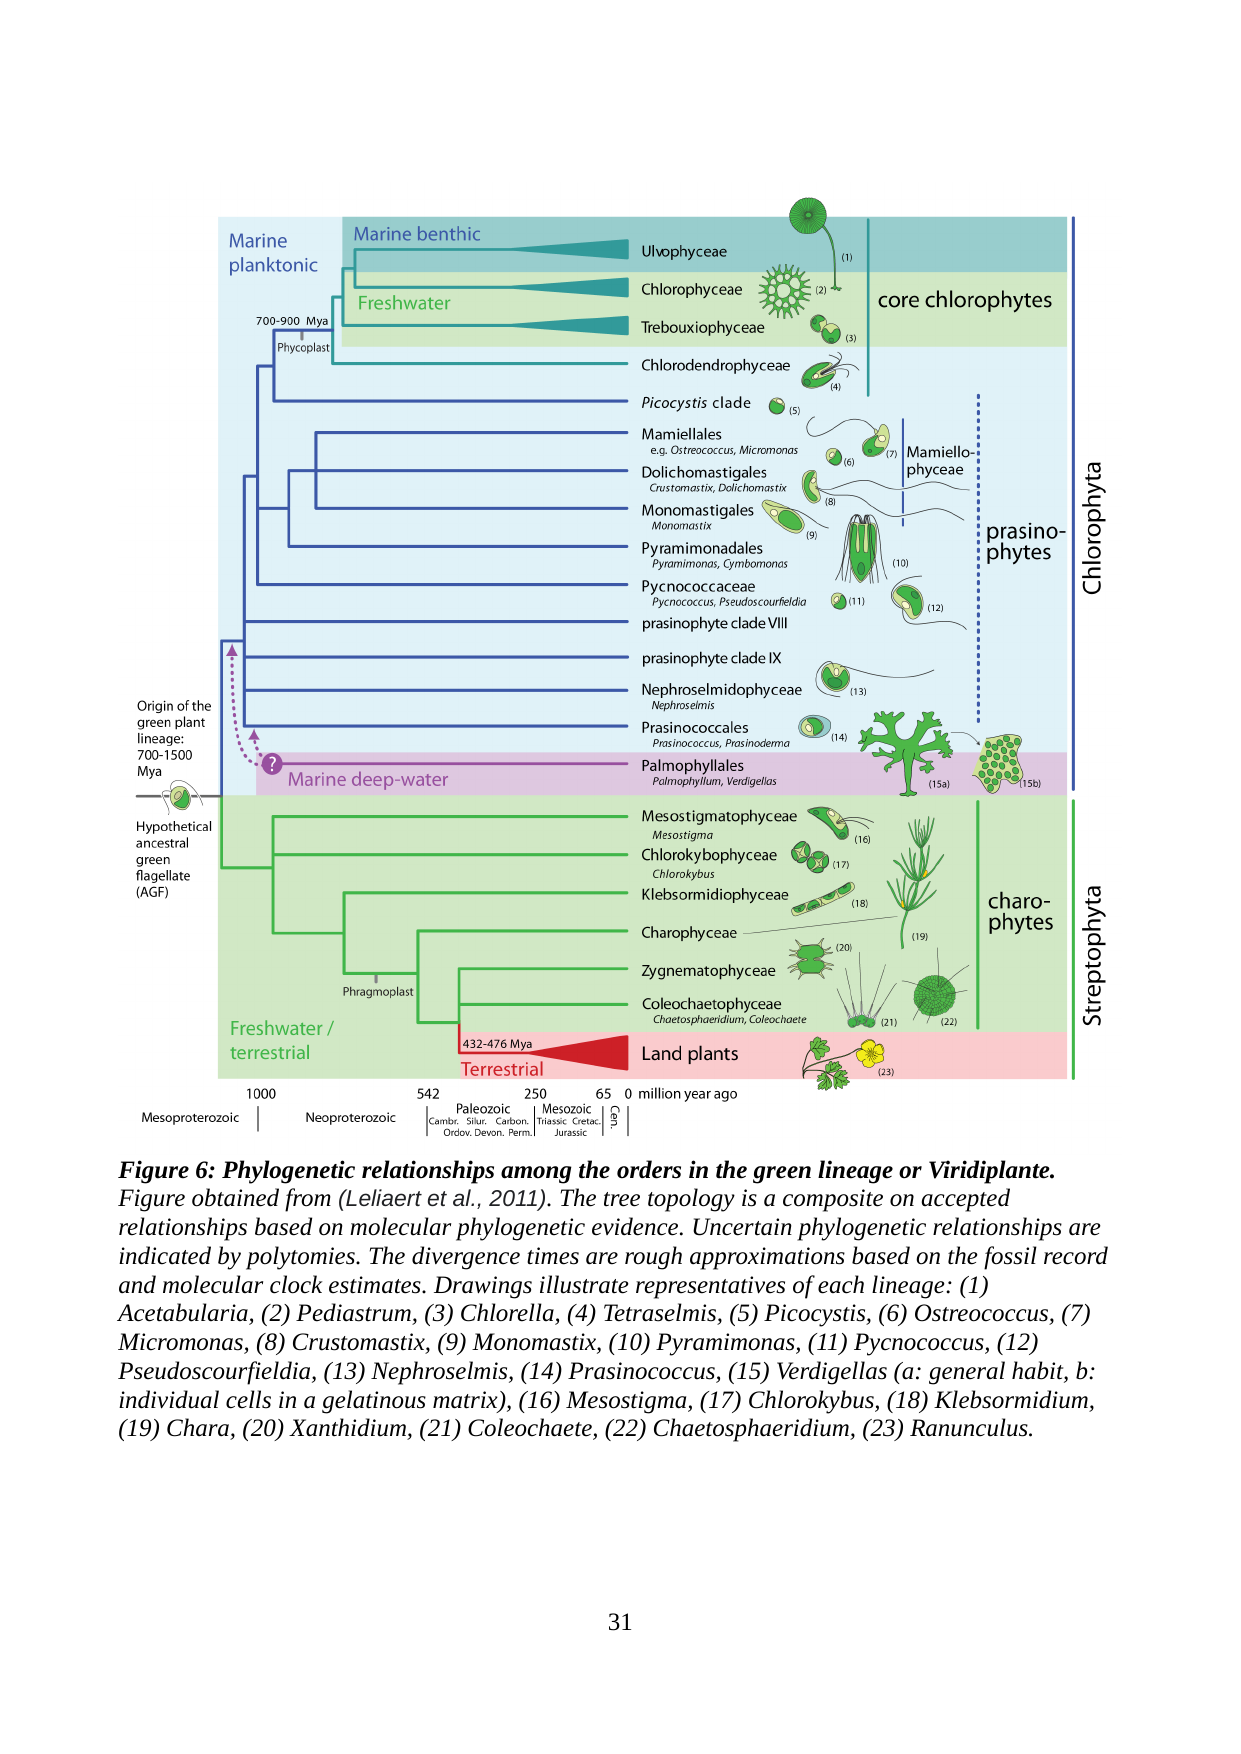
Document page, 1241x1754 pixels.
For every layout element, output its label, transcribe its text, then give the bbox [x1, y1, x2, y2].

picture [118, 182, 1123, 1155]
text Figure 6: Phylogenetic relationships among the orders in the green lineage or Viridiplante. Figure obtained from (Leliaert et al., 2011)⁠. The tree topology is a composite on accepted relationships based on molecular phylogenetic evidence. Uncertain phylogenetic relationships are indicated by polytomies. The divergence times are rough approximations based on the fossil record and molecular clock estimates. Drawings illustrate representatives of each lineage: (1) Acetabularia, (2) Pediastrum, (3) Chlorella, (4) Tetraselmis, (5) Picocystis, (6) Ostreococcus, (7) Micromonas, (8) Crustomastix, (9) Monomastix, (10) Pyramimonas, (11) Pycnococcus, (12) Pseudoscourfieldia, (13) Nephroselmis, (14) Prasinococcus, (15) Verdigellas (a: general habit, b: individual cells in a gelatinous matrix), (16) Mesostigma, (17) Chlorokybus, (18) Klebsormidium, (19) Chara, (20) Xanthidium, (21) Coleochaete, (22) Chaetosphaeridium, (23) Ranunculus. [118, 1155, 1122, 1442]
